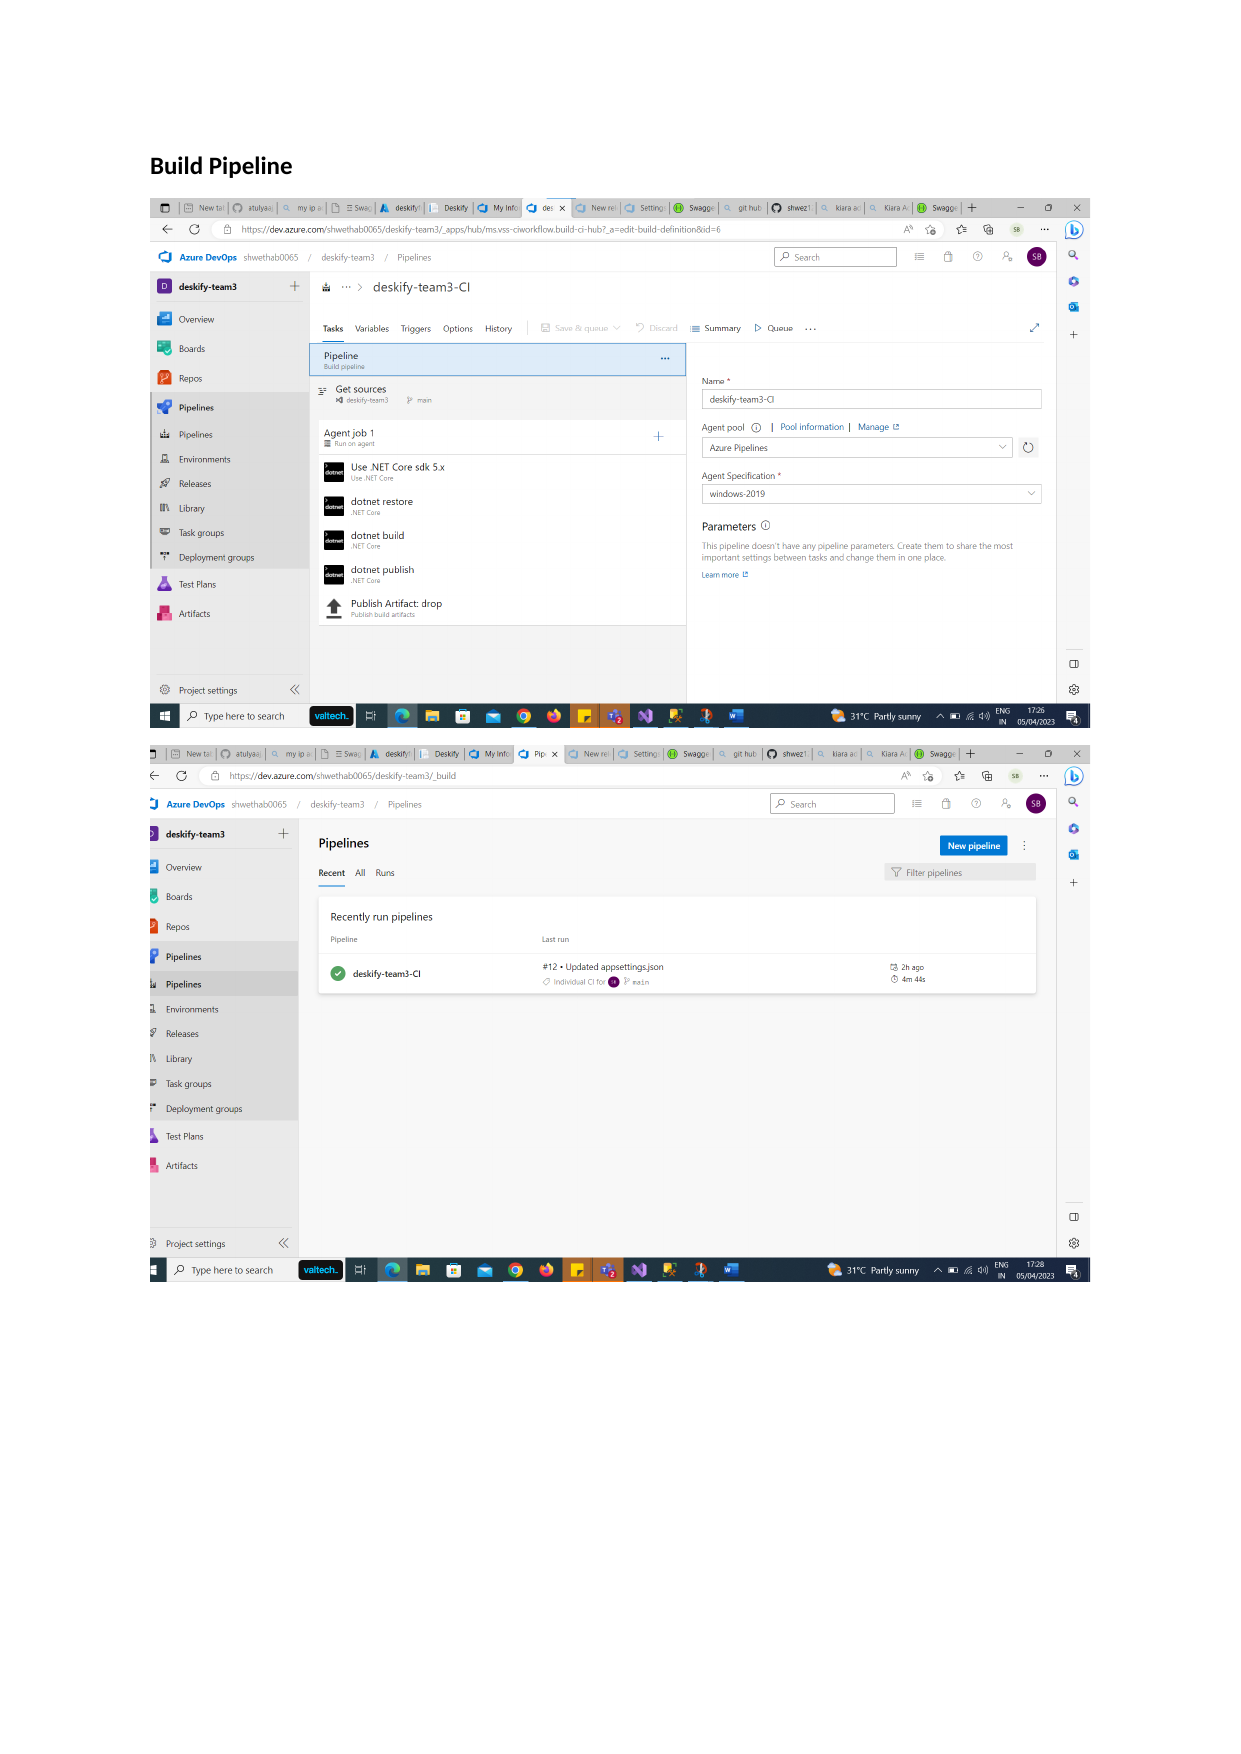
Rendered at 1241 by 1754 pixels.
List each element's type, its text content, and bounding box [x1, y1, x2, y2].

text Build Pipeline [150, 150, 1090, 181]
